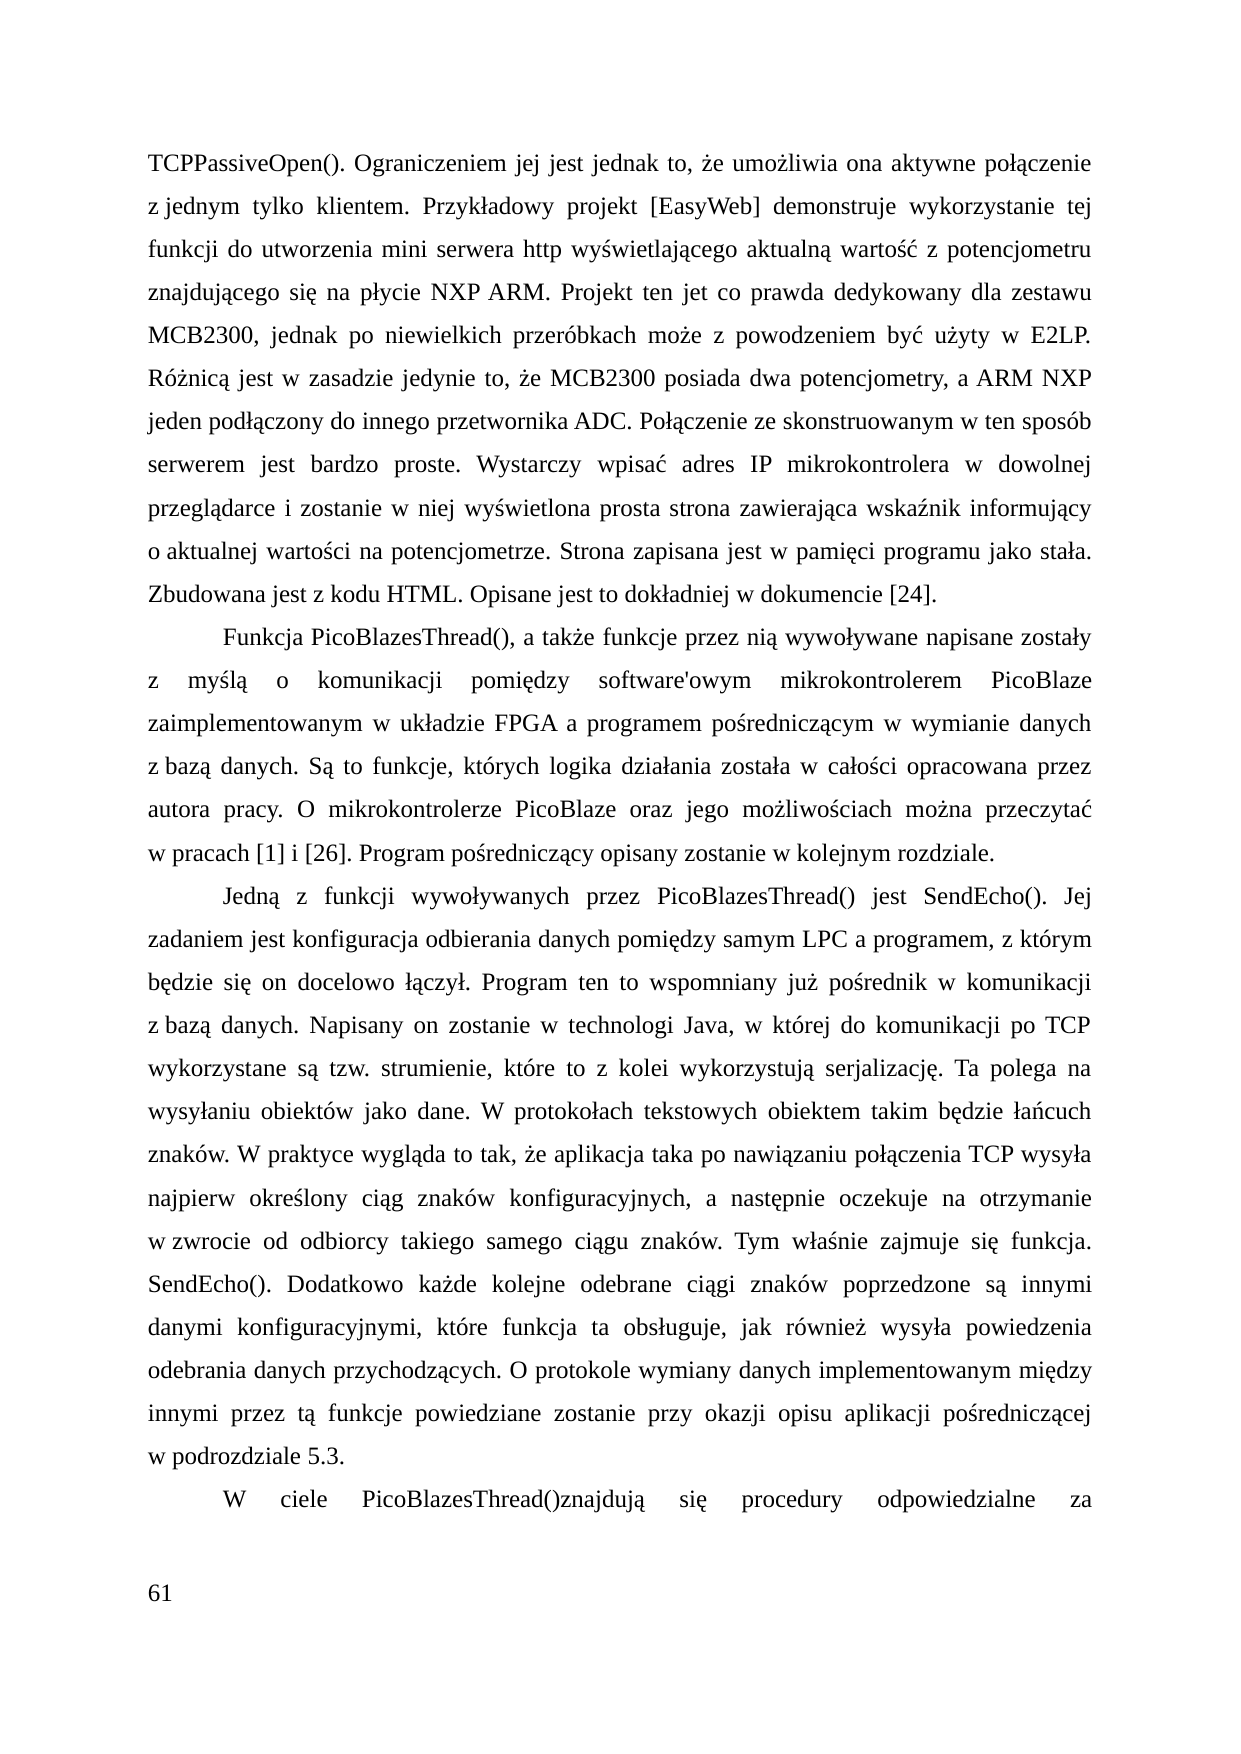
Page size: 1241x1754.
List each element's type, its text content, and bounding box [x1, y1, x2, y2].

text W ciele PicoBlazesThread()znajdują się procedury odpowiedzialne za [148, 1484, 1093, 1513]
text Funkcja PicoBlazesThread(), a także funkcje przez nią wywoływane napisane zostały z myślą o komunikacji pomiędzy software'owym mikrokontrolerem PicoBlaze zaimplementowanym w układzie FPGA a programem pośredniczącym w wymianie danych z bazą danych. Są to funkcje, których logika działania została w całości opracowana przez autora pracy. O mikrokontrolerze PicoBlaze oraz jego możliwościach można przeczytać w pracach [1] i [26]. Program pośredniczący opisany zostanie w kolejnym rozdziale. [148, 622, 1093, 866]
text Jedną z funkcji wywoływanych przez PicoBlazesThread() jest SendEcho(). Jej zadaniem jest konfiguracja odbierania danych pomiędzy samym LPC a programem, z którym będzie się on docelowo łączył. Program ten to wspomniany już pośrednik w komunikacji z bazą danych. Napisany on zostanie w technologi Java, w której do komunikacji po TCP wykorzystane są tzw. strumienie, które to z kolei wykorzystują serjalizację. Ta polega na wysyłaniu obiektów jako dane. W protokołach tekstowych obiektem takim będzie łańcuch znaków. W praktyce wygląda to tak, że aplikacja taka po nawiązaniu połączenia TCP wysyła najpierw określony ciąg znaków konfiguracyjnych, a następnie oczekuje na otrzymanie w zwrocie od odbiorcy takiego samego ciągu znaków. Tym właśnie zajmuje się funkcja. SendEcho(). Dodatkowo każde kolejne odebrane ciągi znaków poprzedzone są innymi danymi konfiguracyjnymi, które funkcja ta obsługuje, jak również wysyła powiedzenia odebrania danych przychodzących. O protokole wymiany danych implementowanym między innymi przez tą funkcje powiedziane zostanie przy okazji opisu aplikacji pośredniczącej w podrozdziale 5.3. [148, 881, 1093, 1470]
text TCPPassiveOpen(). Ograniczeniem jej jest jednak to, że umożliwia ona aktywne połączenie z jednym tylko klientem. Przykładowy projekt [EasyWeb] demonstruje wykorzystanie tej funkcji do utworzenia mini serwera http wyświetlającego aktualną wartość z potencjometru znajdującego się na płycie NXP ARM. Projekt ten jet co prawda dedykowany dla zestawu MCB2300, jednak po niewielkich przeróbkach może z powodzeniem być użyty w E2LP. Różnicą jest w zasadzie jedynie to, że MCB2300 posiada dwa potencjometry, a ARM NXP jeden podłączony do innego przetwornika ADC. Połączenie ze skonstruowanym w ten sposób serwerem jest bardzo proste. Wystarczy wpisać adres IP mikrokontrolera w dowolnej przeglądarce i zostanie w niej wyświetlona prosta strona zawierająca wskaźnik informujący o aktualnej wartości na potencjometrze. Strona zapisana jest w pamięci programu jako stała. Zbudowana jest z kodu HTML. Opisane jest to dokładniej w dokumencie [24]. [148, 148, 1093, 608]
